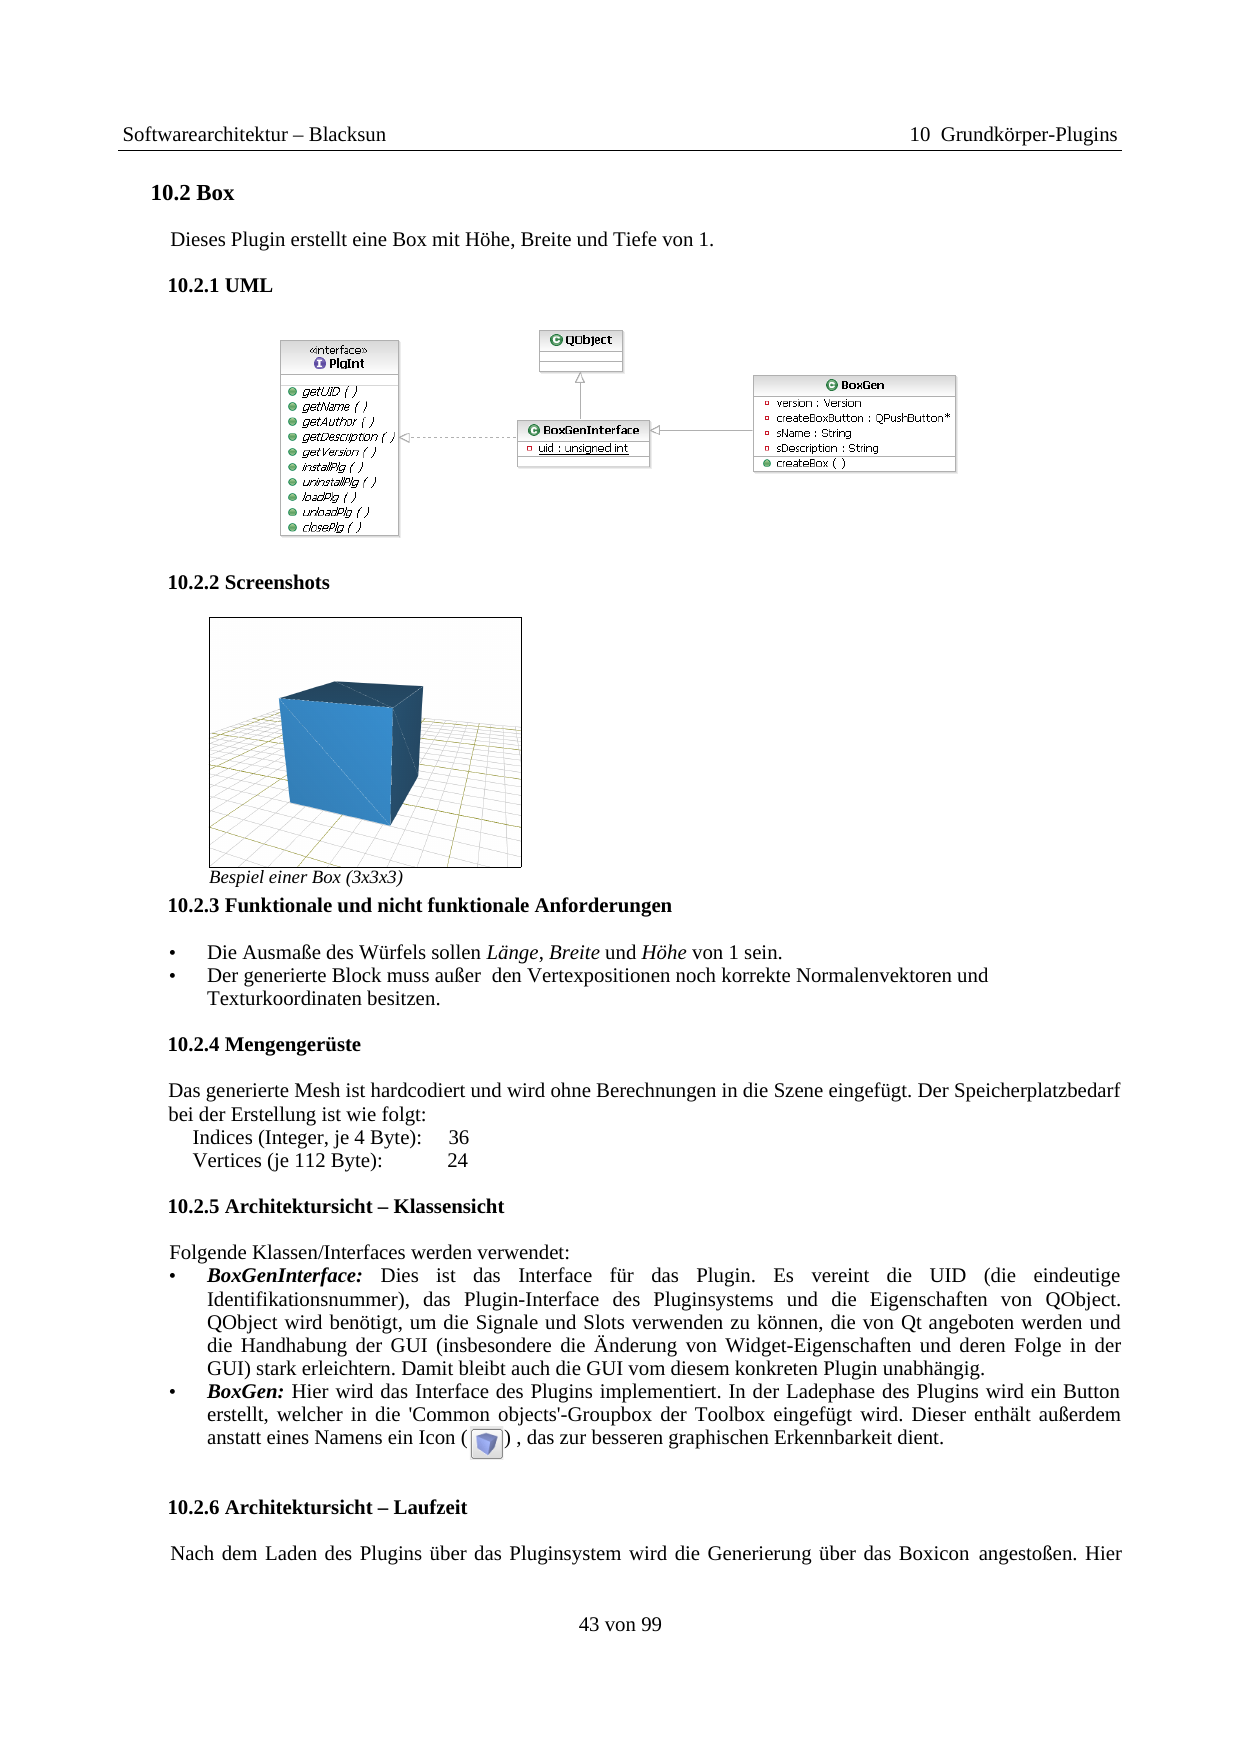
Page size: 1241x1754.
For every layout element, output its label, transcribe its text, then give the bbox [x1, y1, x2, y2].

subtitle Box [145, 179, 1122, 205]
text Bespiel einer Box (3x3x3) [209, 868, 521, 887]
subtitle Architektursicht – Laufzeit [148, 1496, 1122, 1519]
list Der generierte Block muss außer den Vertexpositionen noch korrekte Normalenvektoren und Texturkoordinaten besitzen. [169, 964, 1122, 1010]
picture [270, 320, 970, 548]
subtitle Screenshots [148, 571, 1122, 594]
list BoxGenInterface: Dies ist das Interface für das Plugin. Es vereint die UID (die eindeutige Identifikationsnummer), das Plugin-Interface des Pluginsystems und die Eigenschaften von QObject. QObject wird benötigt, um die Signale und Slots verwenden zu können, die von Qt angeboten werden und die Handhabung der GUI (insbesondere die Änderung von Widget-Eigenschaften und deren Folge in der GUI) stark erleichtern. Damit bleibt auch die GUI vom diesem konkreten Plugin unabhängig. [169, 1264, 1122, 1380]
text Das generierte Mesh ist hardcodiert und wird ohne Berechnungen in die Szene eingefügt. Der Speicherplatzbedarf bei der Erstellung ist wie folgt: [168, 1079, 1122, 1126]
subtitle Mengengerüste [148, 1033, 1122, 1056]
subtitle Architektursicht – Klassensicht [148, 1195, 1122, 1218]
text Nach dem Laden des Plugins über das Pluginsystem wird die Generierung über das Boxicon angestoßen. Hier [170, 1542, 1122, 1565]
text Vertices (je 112 Byte): 24 [168, 1149, 1122, 1172]
picture [210, 618, 521, 867]
subtitle Funktionale und nicht funktionale Anforderungen [148, 894, 1122, 917]
subtitle UML [148, 274, 1122, 297]
text Dieses Plugin erstellt eine Box mit Höhe, Breite und Tiefe von 1. [170, 228, 1122, 251]
picture [469, 1426, 504, 1460]
text Folgende Klassen/Interfaces werden verwendet: [169, 1241, 1122, 1264]
list BoxGen: Hier wird das Interface des Plugins implementiert. In der Ladephase des Plugins wird ein Button erstellt, welcher in die 'Common objects'-Groupbox der Toolbox eingefügt wird. Dieser enthält außerdem anstatt eines Namens ein Icon ( ) , das zur besseren graphischen Erkennbarkeit dient. [169, 1380, 1122, 1449]
text Indices (Integer, je 4 Byte): 36 [168, 1126, 1122, 1149]
list Die Ausmaße des Würfels sollen Länge, Breite und Höhe von 1 sein. [169, 941, 1122, 964]
